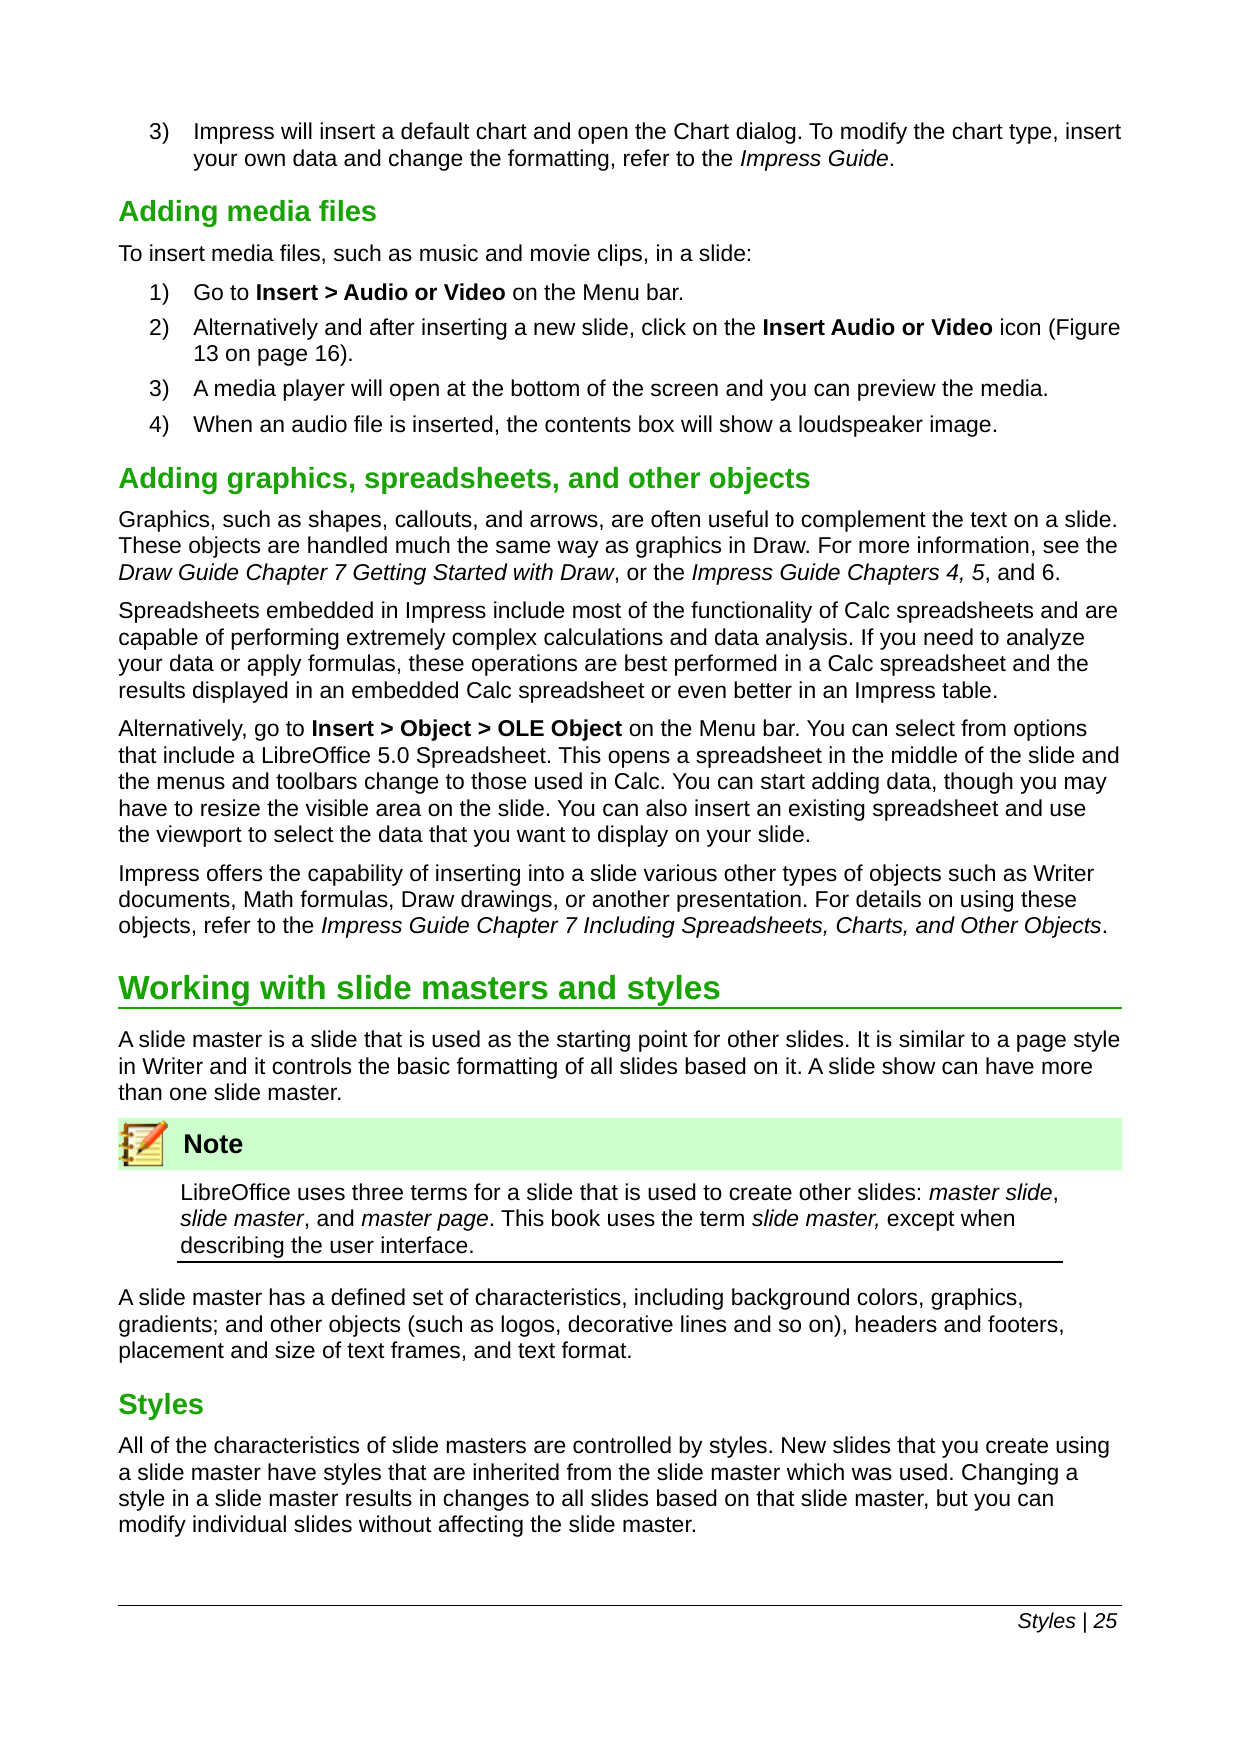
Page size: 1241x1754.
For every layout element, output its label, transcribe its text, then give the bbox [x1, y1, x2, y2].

list When an audio file is inserted, the contents box will show a loudspeaker image. [169, 411, 1122, 437]
text Alternatively, go to Insert > Object > OLE Object on the Menu bar. You can select from options that include a LibreOffice 5.0 Spreadsheet. This opens a spreadsheet in the middle of the slide and the menus and toolbars change to those used in Calc. You can start adding data, though you may have to resize the visible area on the slide. You can also insert an existing spreadsheet and use the viewport to select the data that you want to display on your slide. [118, 715, 1122, 847]
picture [119, 1119, 170, 1170]
text LibreOffice uses three terms for a slide that is used to create other slides: master slide, slide master, and master page. This book uses the term slide master, except when describing the user interface. [177, 1176, 1063, 1261]
subtitle Styles [118, 1387, 1122, 1421]
text Impress offers the capability of inserting into a slide various other types of objects such as Writer documents, Math formulas, Draw drawings, or another presentation. For details on using these objects, refer to the Impress Guide Chapter 7 Including Spreadsheets, Charts, and Other Objects. [118, 860, 1122, 939]
subtitle Note [118, 1118, 1122, 1170]
list To insert media files, such as music and movie clips, in a slide: [118, 240, 1122, 266]
text All of the characteristics of slide masters are controlled by styles. New slides that you create using a slide master have styles that are inherited from the slide master which was used. Changing a style in a slide master results in changes to all slides based on that slide master, but you can modify individual slides without affecting the slide master. [118, 1432, 1122, 1538]
list Impress will insert a default chart and open the Chart dialog. To modify the chart type, insert your own data and change the formatting, refer to the Impress Guide. [169, 118, 1122, 171]
subtitle Working with slide masters and styles [118, 968, 1122, 1007]
list Go to Insert > Audio or Video on the Menu bar. [169, 279, 1122, 305]
subtitle Adding media files [118, 194, 1122, 228]
text A slide master has a defined set of characteristics, including background colors, graphics, gradients; and other objects (such as logos, decorative lines and so on), headers and footers, placement and size of text frames, and text format. [118, 1284, 1122, 1363]
subtitle Adding graphics, spreadsheets, and other objects [118, 461, 1122, 494]
list A media player will open at the bottom of the screen and you can preview the media. [169, 375, 1122, 402]
text A slide master is a slide that is used as the starting point for other slides. It is similar to a page style in Writer and it controls the basic formatting of all slides based on it. A slide show can have more than one slide master. [118, 1026, 1122, 1106]
text Spreadsheets embedded in Impress include most of the functionality of Calc spreadsheets and are capable of performing extremely complex calculations and data analysis. If you need to analyze your data or apply formulas, these operations are best performed in a Calc spreadsheet and the results displayed in an embedded Calc spreadsheet or even better in an Impress table. [118, 597, 1122, 703]
list Alternatively and after inserting a new slide, click on the Insert Audio or Video icon (Figure 13 on page 16). [169, 314, 1122, 367]
text Graphics, such as shapes, callouts, and arrows, are often useful to complement the text on a slide. These objects are handled much the same way as graphics in Draw. For more information, see the Draw Guide Chapter 7 Getting Started with Draw, or the Impress Guide Chapters 4, 5, and 6. [118, 506, 1122, 585]
